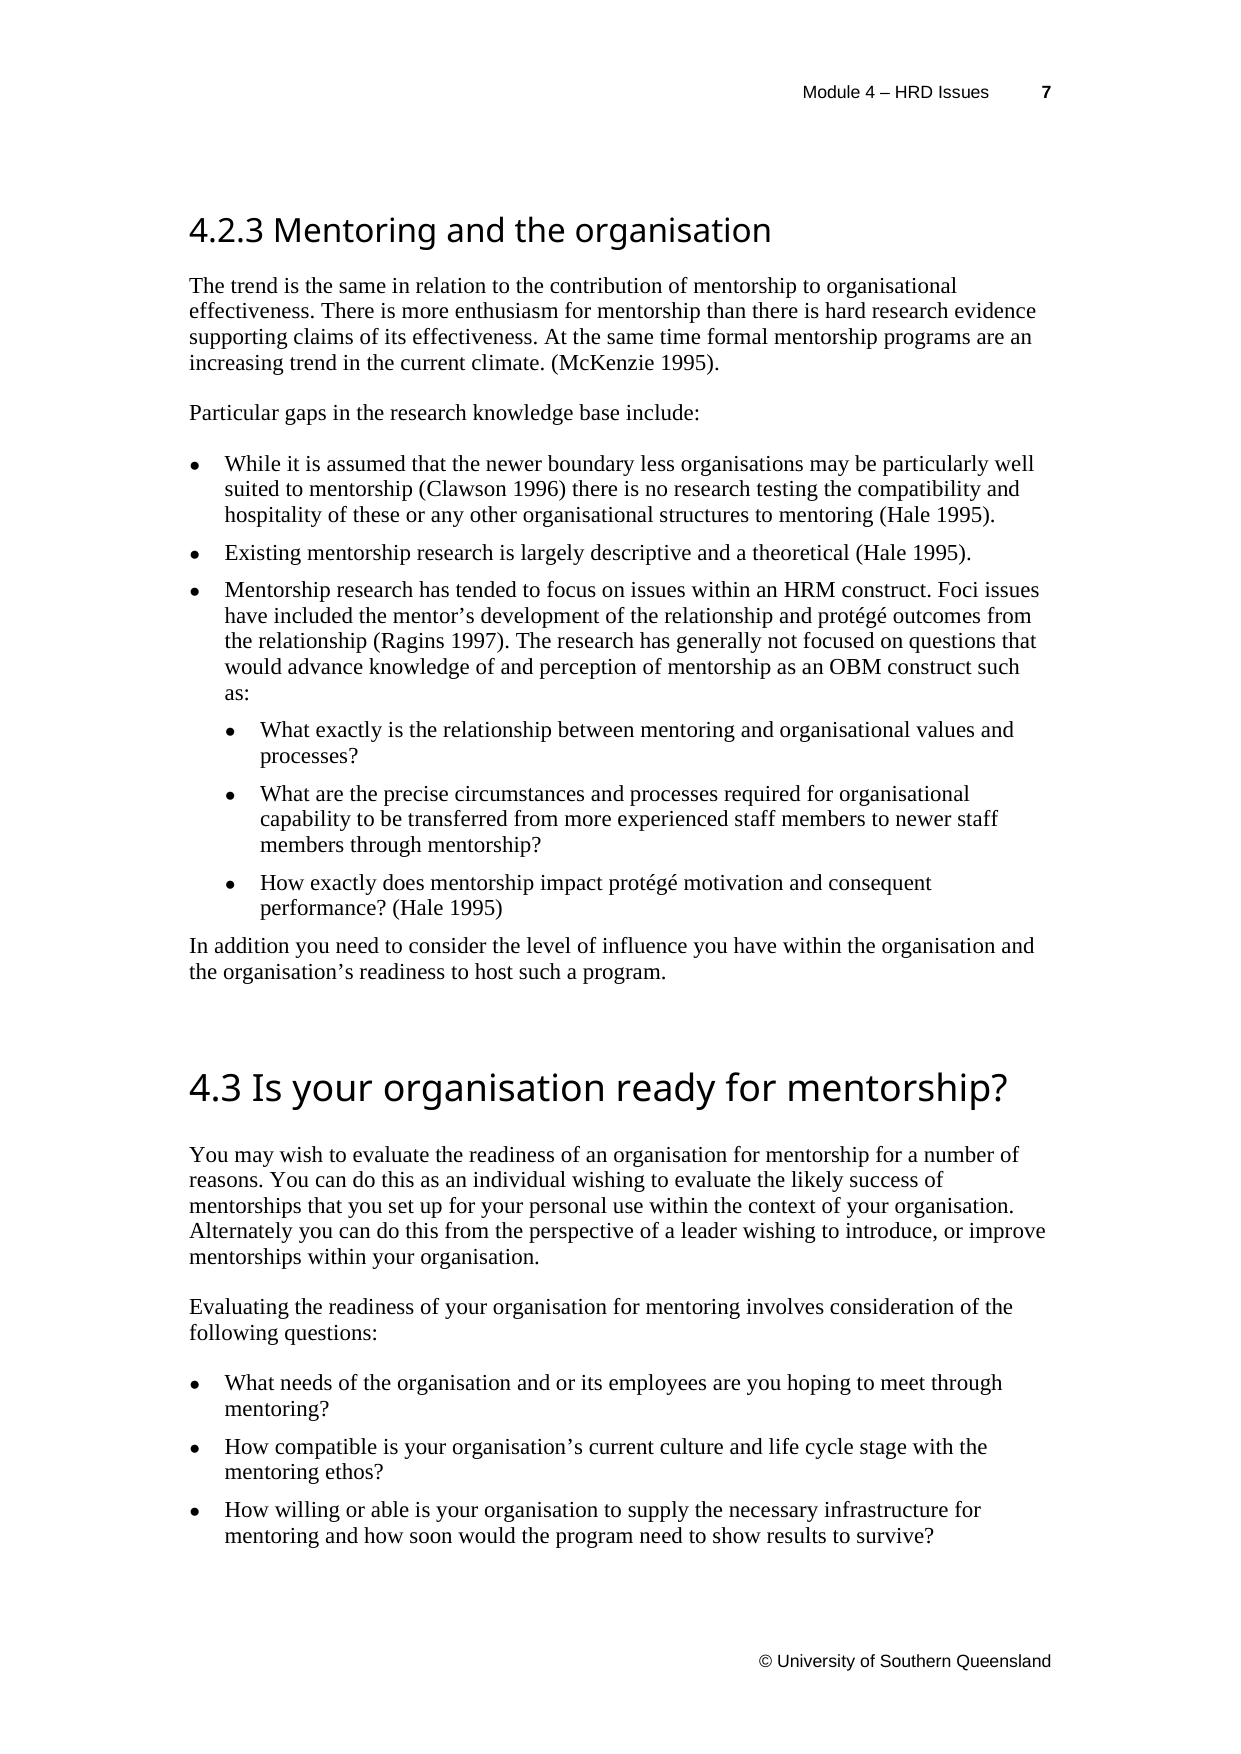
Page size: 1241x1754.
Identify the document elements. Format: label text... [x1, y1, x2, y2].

text Evaluating the readiness of your organisation for mentoring involves consideration of the following questions: [189, 1294, 1051, 1345]
list What are the precise circumstances and processes required for organisational capability to be transferred from more experienced staff members to newer staff members through mentorship? [224, 781, 1051, 857]
list What exactly is the relationship between mentoring and organisational values and processes? [224, 717, 1051, 768]
list How exactly does mentorship impact protégé motivation and consequent performance? (Hale 1995) [224, 870, 1051, 921]
text You may wish to evaluate the readiness of an organisation for mentorship for a number of reasons. You can do this as an individual wishing to evaluate the likely success of mentorships that you set up for your personal use within the context of your organisation. Alternately you can do this from the perspective of a leader wishing to introduce, or improve mentorships within your organisation. [189, 1141, 1051, 1269]
list Existing mentorship research is largely descriptive and a theoretical (Hale 1995). [189, 539, 1051, 565]
subtitle Mentoring and the organisation [189, 207, 1051, 252]
text Particular gaps in the research knowledge base include: [189, 400, 1051, 425]
list How compatible is your organisation’s current culture and life cycle stage with the mentoring ethos? [189, 1433, 1051, 1484]
text The trend is the same in relation to the contribution of mentorship to organisational effectiveness. There is more enthusiasm for mentorship than there is hard research evidence supporting claims of its effectiveness. At the same time formal mentorship programs are an increasing trend in the current climate. (McKenzie 1995). [189, 273, 1051, 375]
subtitle Is your organisation ready for mentorship? [189, 1061, 1051, 1112]
list What needs of the organisation and or its employees are you hoping to meet through mentoring? [189, 1370, 1051, 1421]
list Mentorship research has tended to focus on issues within an HRM construct. Foci issues have included the mentor’s development of the relationship and protégé outcomes from the relationship (Ragins 1997). The research has generally not focused on questions that would advance knowledge of and perception of mentorship as an OBM construct such as: [189, 577, 1051, 705]
list How willing or able is your organisation to supply the necessary infrastructure for mentoring and how soon would the program need to show results to survive? [189, 1497, 1051, 1548]
text In addition you need to consider the level of influence you have within the organisation and the organisation’s readiness to host such a program. [189, 933, 1051, 984]
list While it is assumed that the newer boundary less organisations may be particularly well suited to mentorship (Clawson 1996) there is no research testing the compatibility and hospitality of these or any other organisational structures to mentoring (Hale 1995). [189, 450, 1051, 527]
